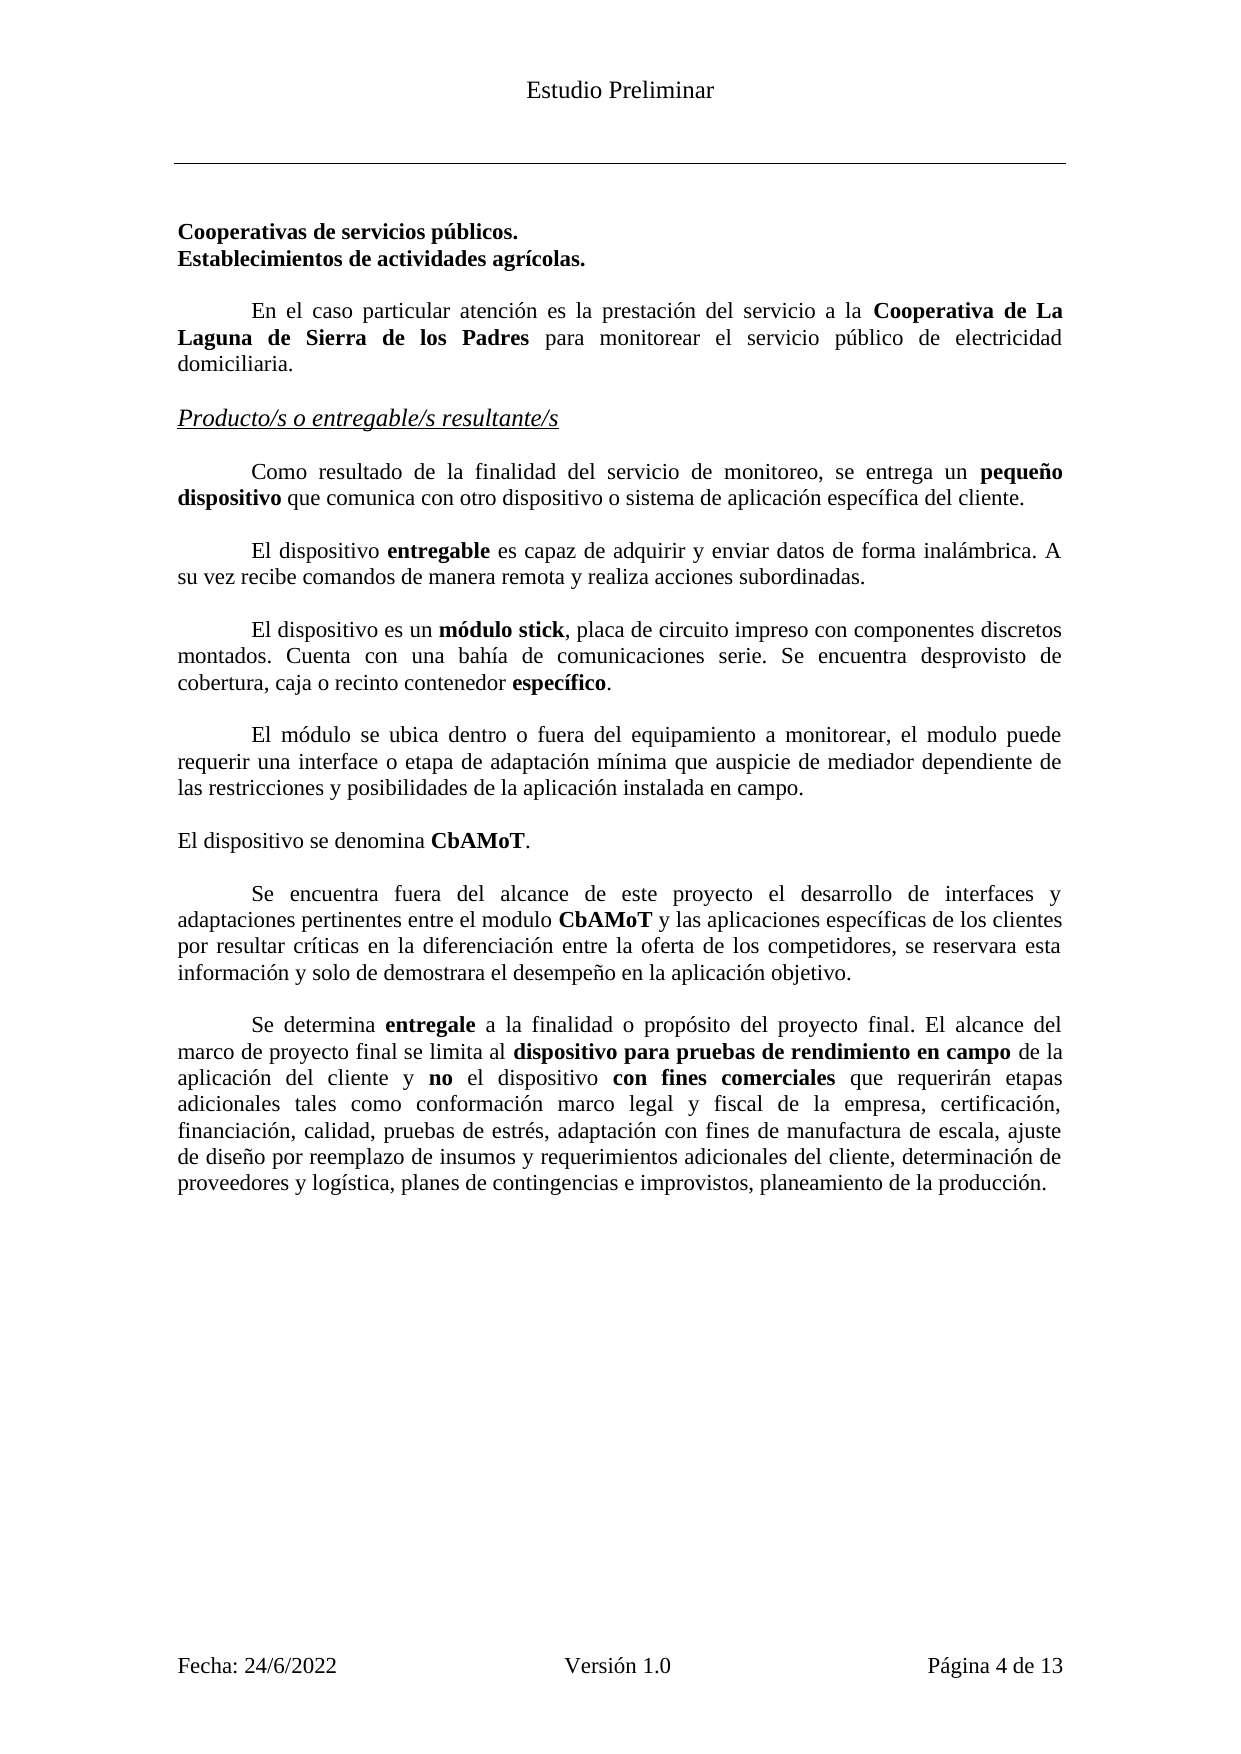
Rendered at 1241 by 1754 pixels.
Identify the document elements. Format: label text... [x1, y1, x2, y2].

text En el caso particular atención es la prestación del servicio a la Cooperativa de La Laguna de Sierra de los Padres para monitorear el servicio público de electricidad domiciliaria. [177, 297, 1063, 376]
text El dispositivo entregable es capaz de adquirir y enviar datos de forma inalámbrica. A su vez recibe comandos de manera remota y realiza acciones subordinadas. [177, 537, 1063, 590]
text El módulo se ubica dentro o fuera del equipamiento a monitorear, el modulo puede requerir una interface o etapa de adaptación mínima que auspicie de mediador dependiente de las restricciones y posibilidades de la aplicación instalada en campo. [177, 721, 1063, 801]
text Como resultado de la finalidad del servicio de monitoreo, se entrega un pequeño dispositivo que comunica con otro dispositivo o sistema de aplicación específica del cliente. [177, 458, 1063, 511]
subtitle Producto/s o entregable/s resultante/s [177, 403, 1063, 432]
text El dispositivo se denomina CbAMoT. [177, 827, 1063, 853]
text Se encuentra fuera del alcance de este proyecto el desarrollo de interfaces y adaptaciones pertinentes entre el modulo CbAMoT y las aplicaciones específicas de los clientes por resultar críticas en la diferenciación entre la oferta de los competidores, se reservara esta información y solo de demostrara el desempeño en la aplicación objetivo. [177, 879, 1063, 985]
text Cooperativas de servicios públicos. [177, 218, 1063, 245]
text Se determina entregale a la finalidad o propósito del proyecto final. El alcance del marco de proyecto final se limita al dispositivo para pruebas de rendimiento en campo de la aplicación del cliente y no el dispositivo con fines comerciales que requerirán etapas adicionales tales como conformación marco legal y fiscal de la empresa, certificación, financiación, calidad, pruebas de estrés, adaptación con fines de manufactura de escala, ajuste de diseño por reemplazo de insumos y requerimientos adicionales del cliente, determinación de proveedores y logística, planes de contingencias e improvistos, planeamiento de la producción. [177, 1011, 1063, 1196]
text El dispositivo es un módulo stick, placa de circuito impreso con componentes discretos montados. Cuenta con una bahía de comunicaciones serie. Se encuentra desprovisto de cobertura, caja o recinto contenedor específico. [177, 616, 1063, 695]
text Establecimientos de actividades agrícolas. [177, 245, 1063, 271]
